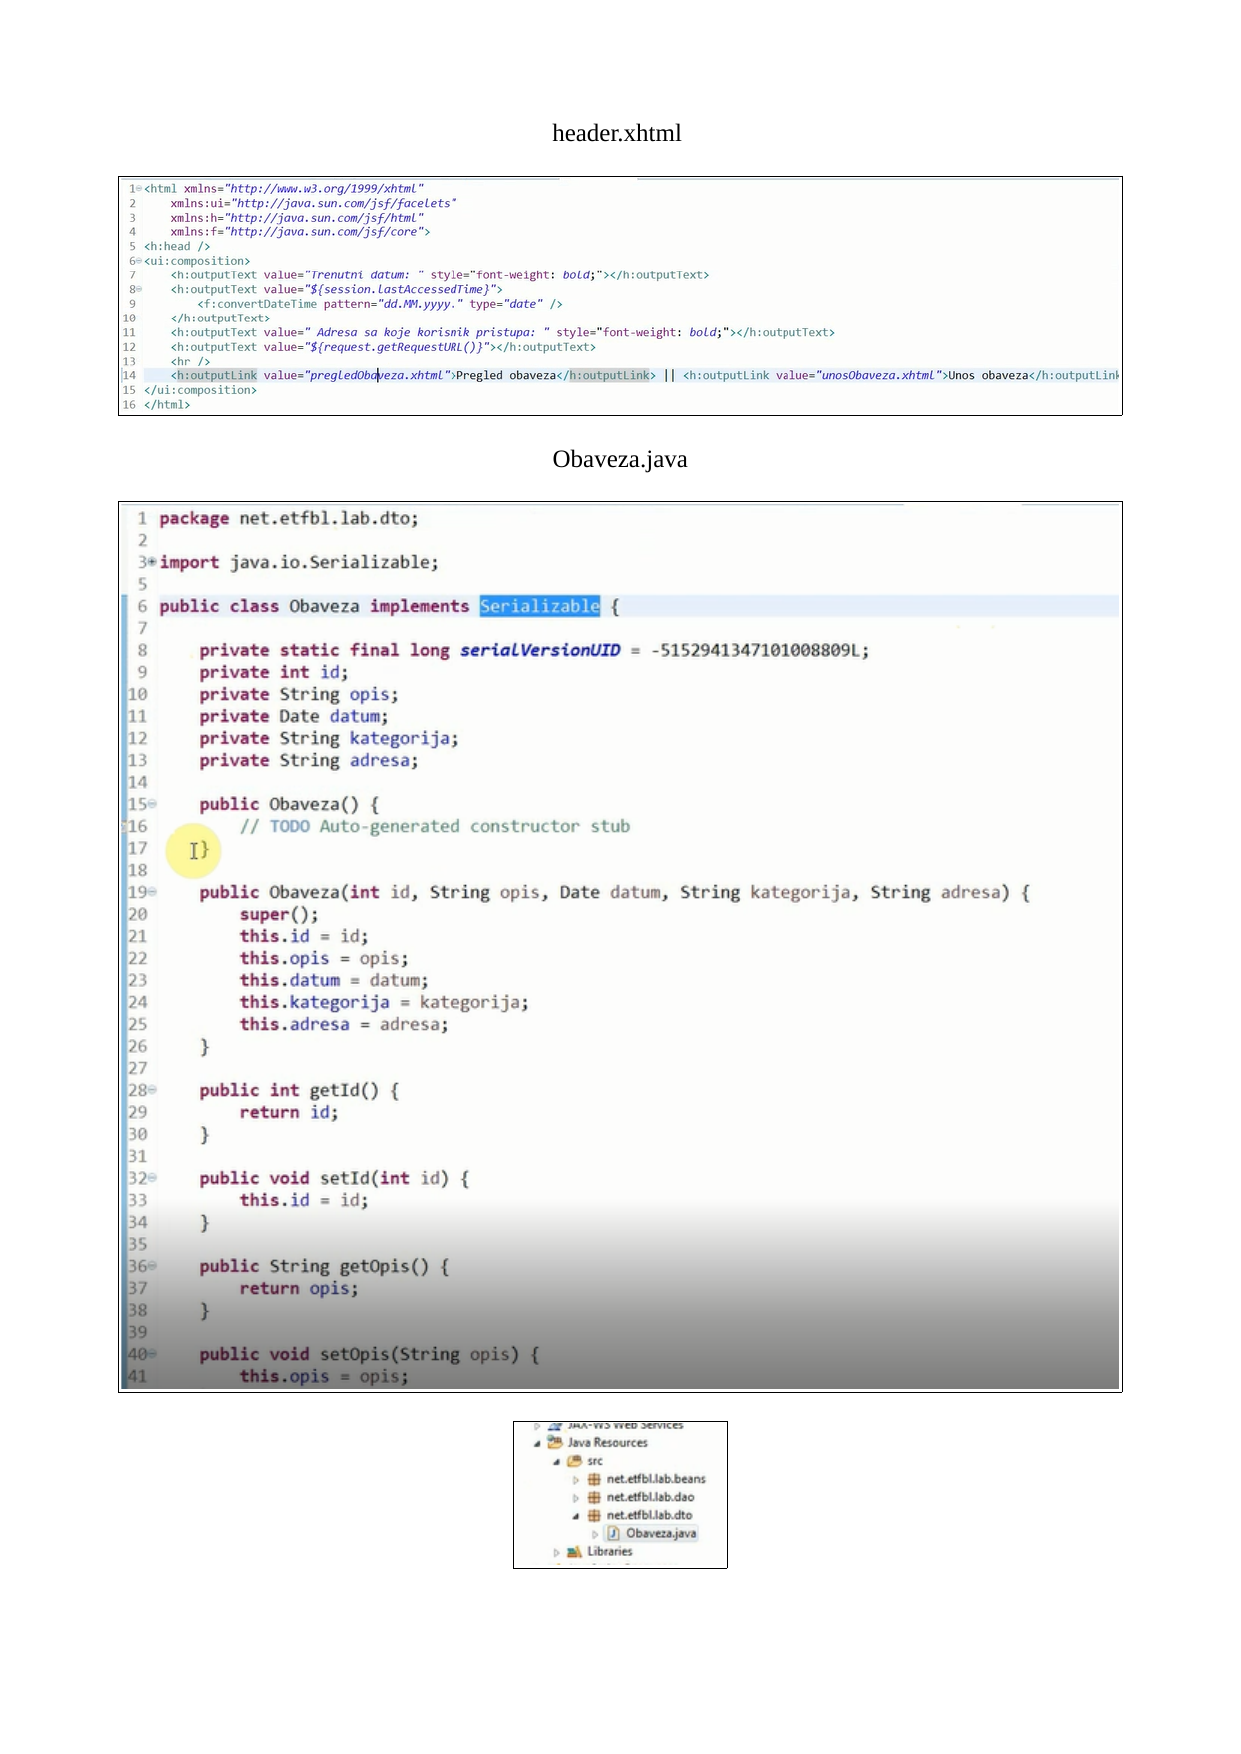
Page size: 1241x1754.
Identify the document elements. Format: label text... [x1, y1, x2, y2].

picture [121, 178, 1119, 412]
picture [516, 1423, 725, 1565]
text Obaveza.java [118, 444, 1122, 472]
text header.xhtml [118, 118, 1122, 147]
picture [121, 504, 1119, 1389]
